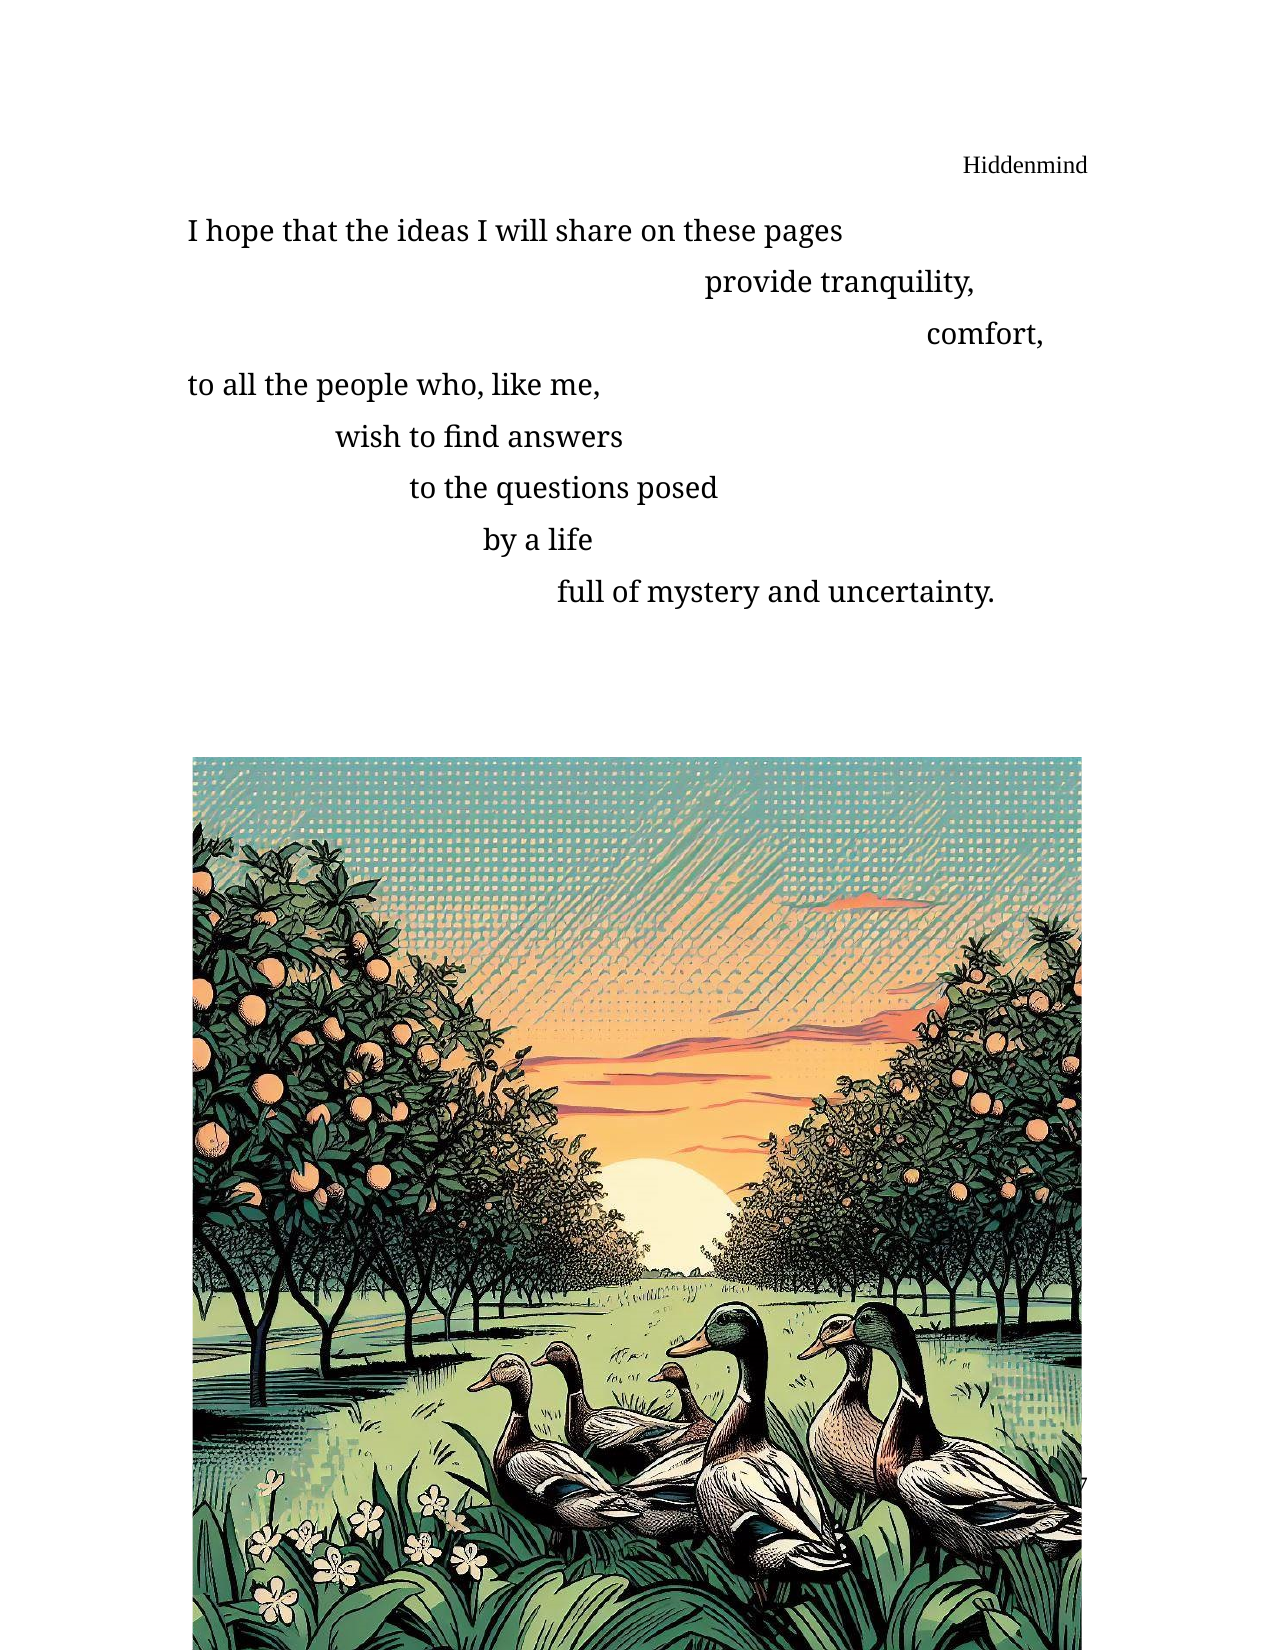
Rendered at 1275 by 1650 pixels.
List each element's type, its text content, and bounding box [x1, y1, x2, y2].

picture [192, 757, 1082, 1650]
text comfort, [187, 313, 1087, 353]
text to the questions posed [187, 468, 1087, 507]
text I hope that the ideas I will share on these pages [187, 210, 1087, 250]
text to all the people who, like me, [187, 365, 1087, 404]
text wish to find answers [187, 416, 1087, 456]
text full of mystery and uncertainty. [187, 571, 1087, 611]
text by a life [187, 519, 1087, 559]
text provide tranquility, [187, 262, 1087, 301]
